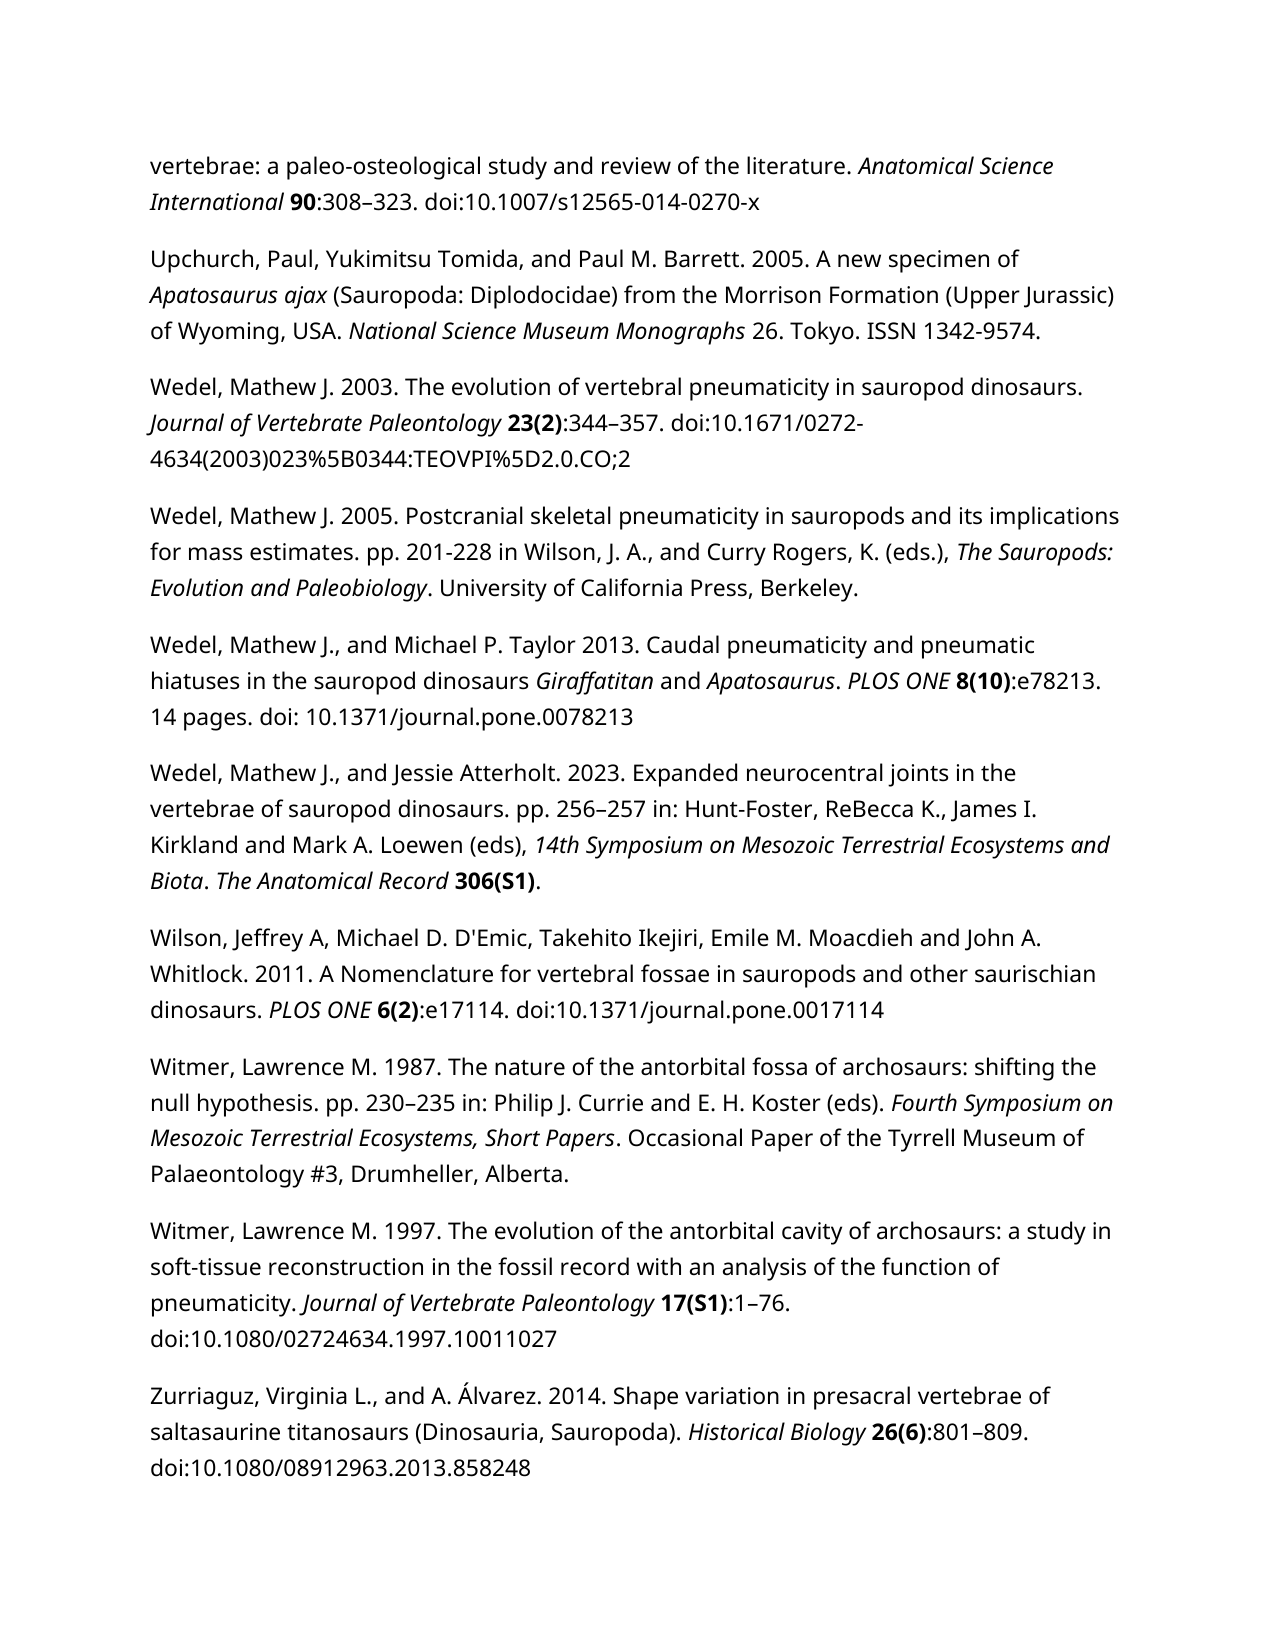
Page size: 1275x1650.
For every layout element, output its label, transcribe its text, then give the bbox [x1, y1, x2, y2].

text vertebrae: a paleo-osteological study and review of the literature. Anatomical Science International 90:308–323. doi:10.1007/s12565-014-0270-x [150, 150, 1125, 217]
text Witmer, Lawrence M. 1997. The evolution of the antorbital cavity of archosaurs: a study in soft-tissue reconstruction in the fossil record with an analysis of the function of pneumaticity. Journal of Vertebrate Paleontology 17(S1):1–76. doi:10.1080/02724634.1997.10011027 [150, 1215, 1125, 1354]
text Wedel, Mathew J., and Michael P. Taylor 2013. Caudal pneumaticity and pneumatic hiatuses in the sauropod dinosaurs Giraffatitan and Apatosaurus. PLOS ONE 8(10):e78213. 14 pages. doi: 10.1371/journal.pone.0078213 [150, 629, 1125, 732]
text Witmer, Lawrence M. 1987. The nature of the antorbital fossa of archosaurs: shifting the null hypothesis. pp. 230–235 in: Philip J. Currie and E. H. Koster (eds). Fourth Symposium on Mesozoic Terrestrial Ecosystems, Short Papers. Occasional Paper of the Tyrrell Museum of Palaeontology #3, Drumheller, Alberta. [150, 1051, 1125, 1189]
text Wedel, Mathew J. 2005. Postcranial skeletal pneumaticity in sauropods and its implications for mass estimates. pp. 201-228 in Wilson, J. A., and Curry Rogers, K. (eds.), The Sauropods: Evolution and Paleobiology. University of California Press, Berkeley. [150, 500, 1125, 603]
text Wedel, Mathew J. 2003. The evolution of vertebral pneumaticity in sauropod dinosaurs. Journal of Vertebrate Paleontology 23(2):344–357. doi:10.1671/0272-4634(2003)023%5B0344:TEOVPI%5D2.0.CO;2 [150, 371, 1125, 474]
text Zurriaguz, Virginia L., and A. Álvarez. 2014. Shape variation in presacral vertebrae of saltasaurine titanosaurs (Dinosauria, Sauropoda). Historical Biology 26(6):801–809. doi:10.1080/08912963.2013.858248 [150, 1380, 1125, 1483]
text Wedel, Mathew J., and Jessie Atterholt. 2023. Expanded neurocentral joints in the vertebrae of sauropod dinosaurs. pp. 256–257 in: Hunt-Foster, ReBecca K., James I. Kirkland and Mark A. Loewen (eds), 14th Symposium on Mesozoic Terrestrial Ecosystems and Biota. The Anatomical Record 306(S1). [150, 757, 1125, 896]
text Wilson, Jeffrey A, Michael D. D'Emic, Takehito Ikejiri, Emile M. Moacdieh and John A. Whitlock. 2011. A Nomenclature for vertebral fossae in sauropods and other saurischian dinosaurs. PLOS ONE 6(2):e17114. doi:10.1371/journal.pone.0017114 [150, 922, 1125, 1025]
text Upchurch, Paul, Yukimitsu Tomida, and Paul M. Barrett. 2005. A new specimen of Apatosaurus ajax (Sauropoda: Diplodocidae) from the Morrison Formation (Upper Jurassic) of Wyoming, USA. National Science Museum Monographs 26. Tokyo. ISSN 1342-9574. [150, 243, 1125, 346]
